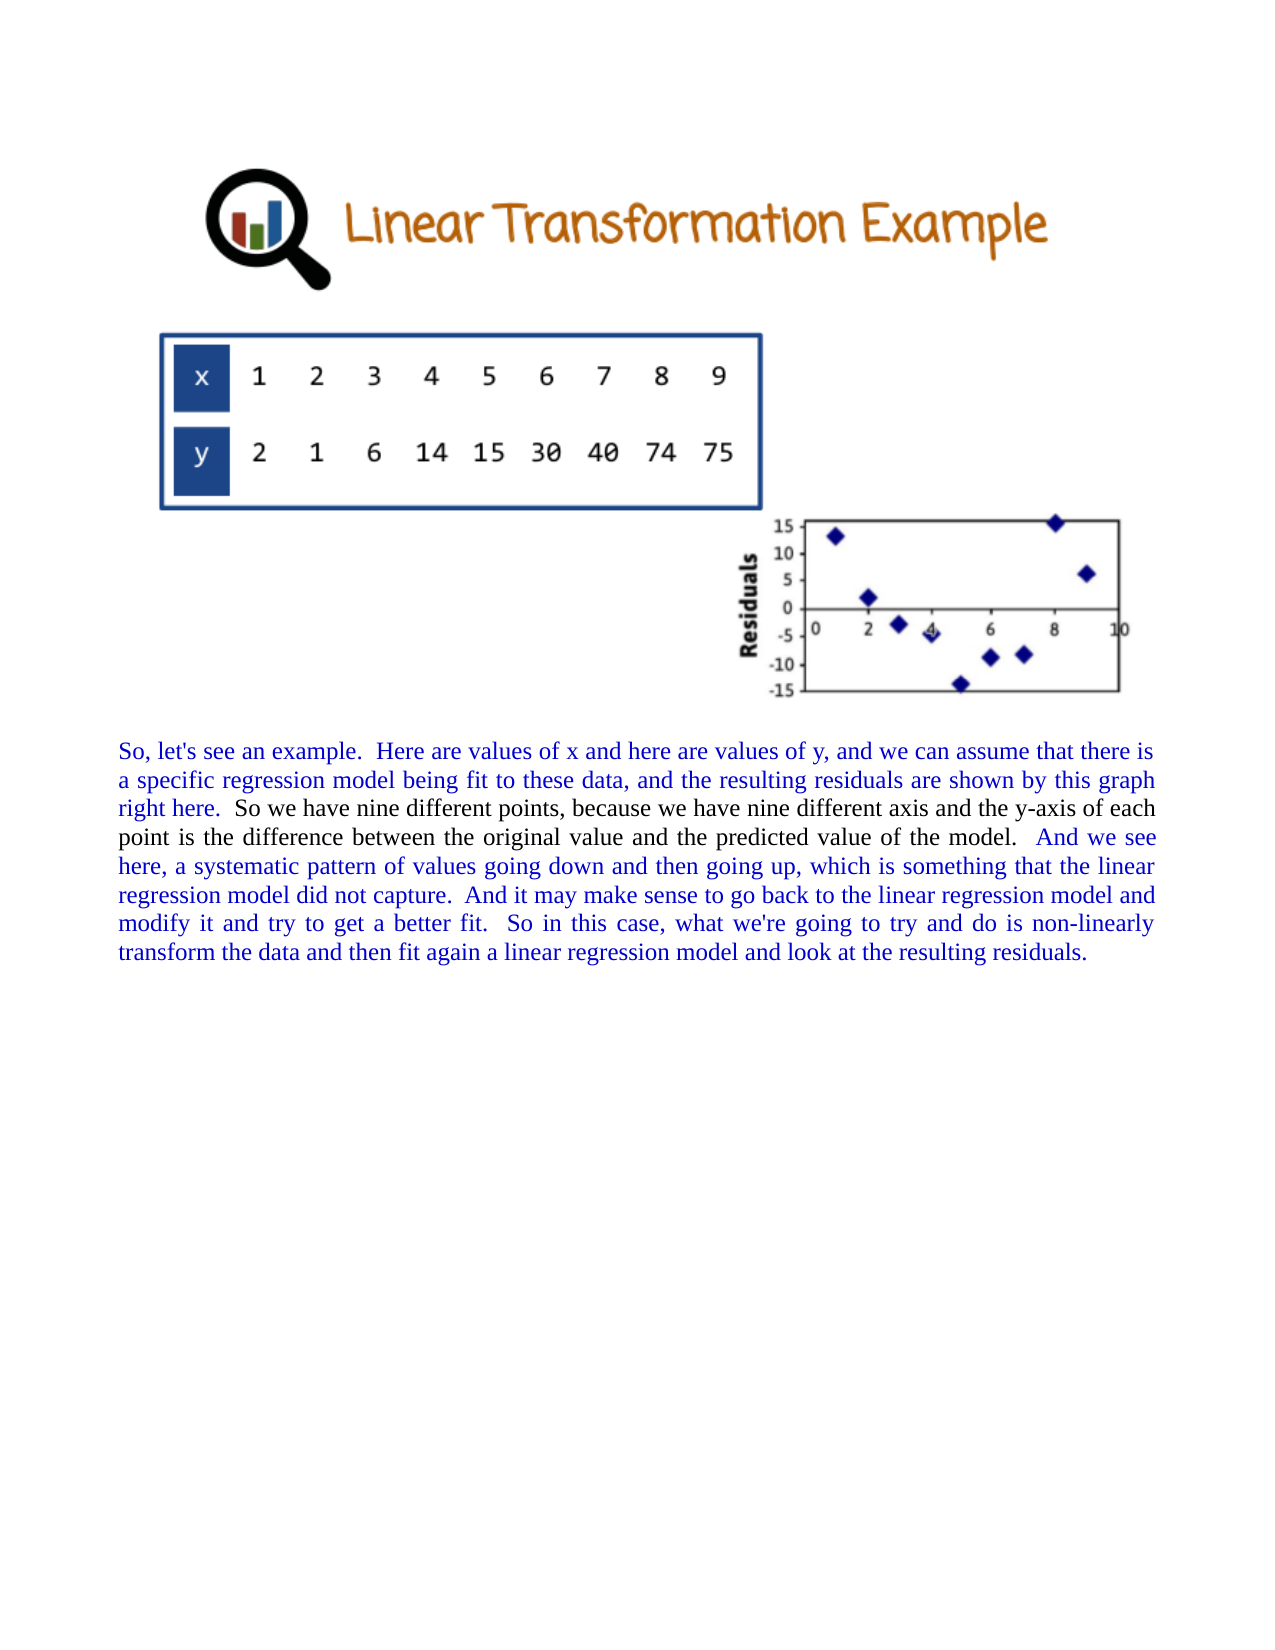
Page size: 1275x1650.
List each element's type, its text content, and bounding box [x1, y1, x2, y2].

picture [118, 146, 1157, 708]
text So, let's see an example. Here are values of x and here are values of y, and we can assume that there is a specific regression model being fit to these data, and the resulting residuals are shown by this graph right here. So we have nine different points, because we have nine different axis and the y-axis of each point is the difference between the original value and the predicted value of the model. And we see here, a systematic pattern of values going down and then going up, which is something that the linear regression model did not capture. And it may make sense to go back to the linear regression model and modify it and try to get a better fit. So in this case, what we're going to try and do is non-linearly transform the data and then fit again a linear regression model and look at the resulting residuals. [118, 736, 1157, 966]
